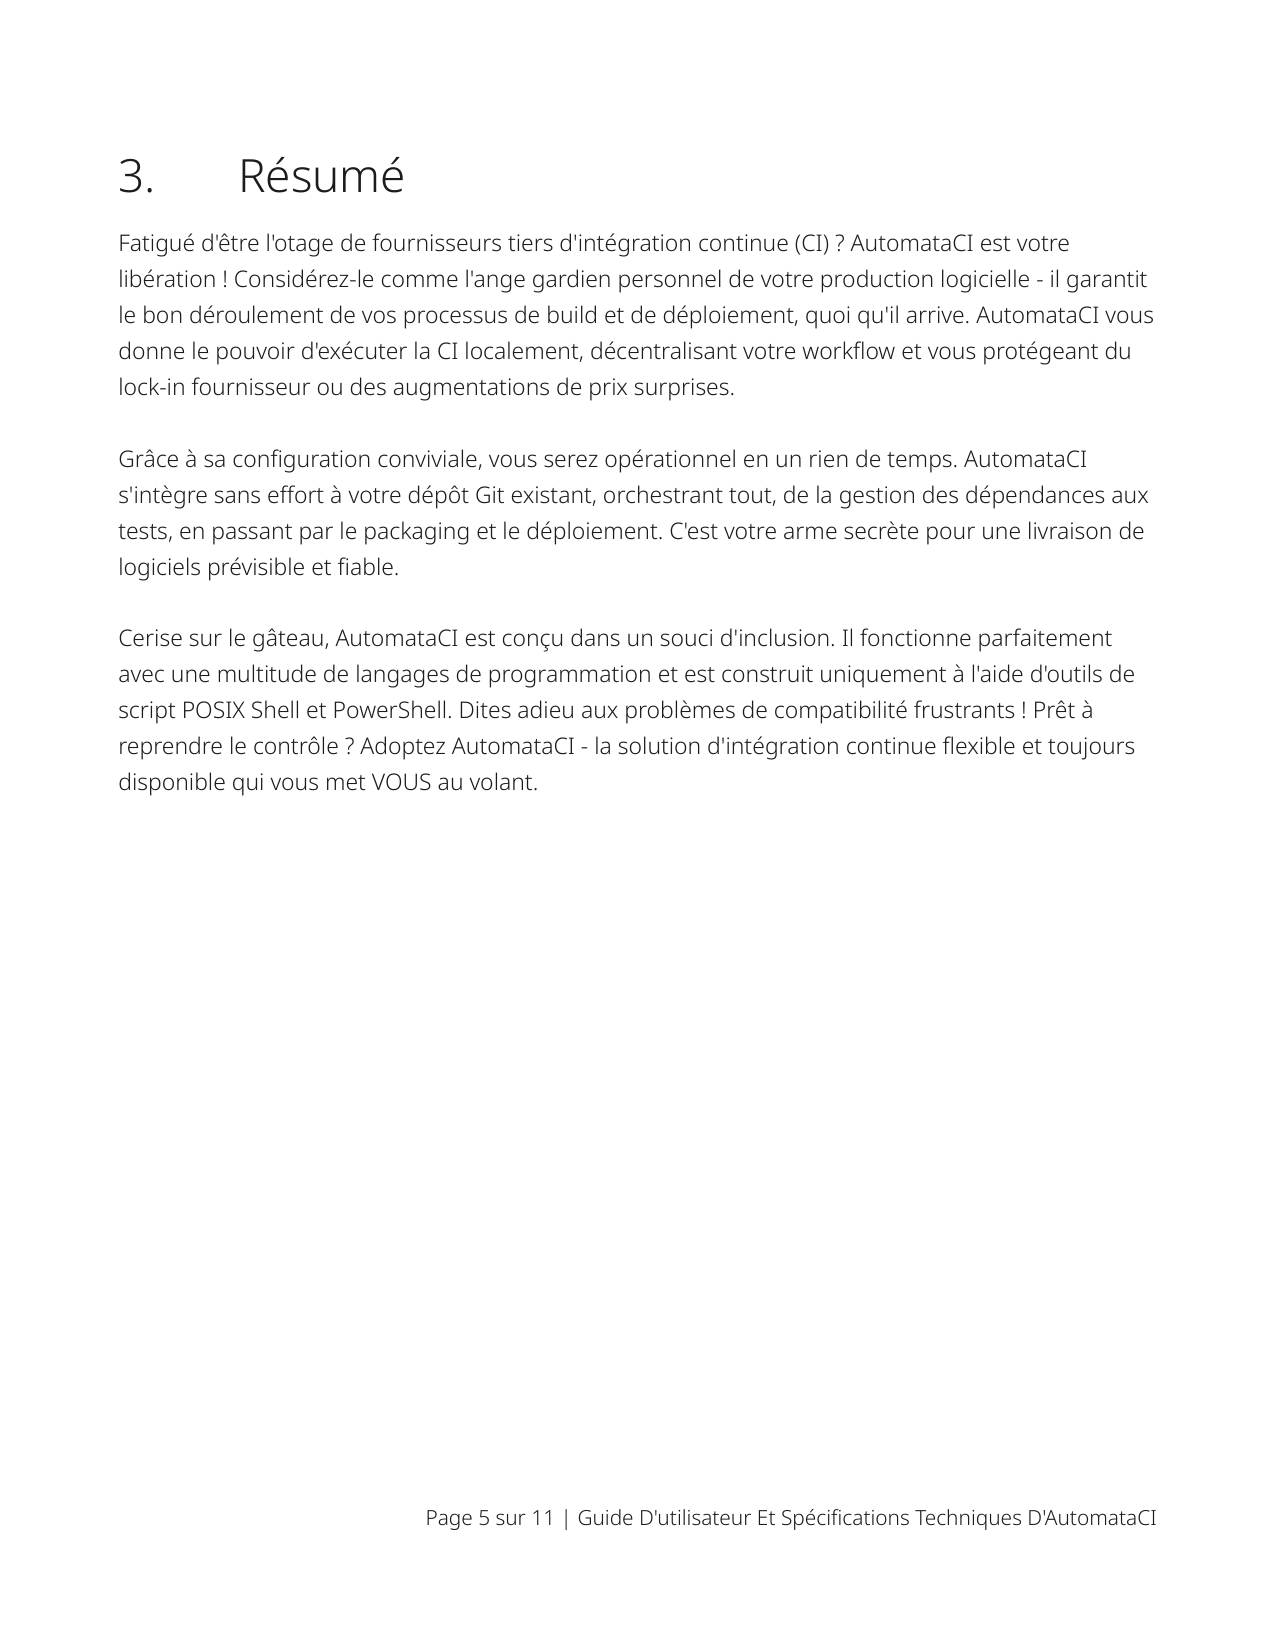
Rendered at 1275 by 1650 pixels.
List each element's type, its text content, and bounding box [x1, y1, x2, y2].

text Grâce à sa configuration conviviale, vous serez opérationnel en un rien de temps. AutomataCI s'intègre sans effort à votre dépôt Git existant, orchestrant tout, de la gestion des dépendances aux tests, en passant par le packaging et le déploiement. C'est votre arme secrète pour une livraison de logiciels prévisible et fiable. [118, 443, 1157, 582]
subtitle Résumé [118, 143, 1157, 206]
text Cerise sur le gâteau, AutomataCI est conçu dans un souci d'inclusion. Il fonctionne parfaitement avec une multitude de langages de programmation et est construit uniquement à l'aide d'outils de script POSIX Shell et PowerShell. Dites adieu aux problèmes de compatibilité frustrants ! Prêt à reprendre le contrôle ? Adoptez AutomataCI - la solution d'intégration continue flexible et toujours disponible qui vous met VOUS au volant. [118, 622, 1157, 797]
text Fatigué d'être l'otage de fournisseurs tiers d'intégration continue (CI) ? AutomataCI est votre libération ! Considérez-le comme l'ange gardien personnel de votre production logicielle - il garantit le bon déroulement de vos processus de build et de déploiement, quoi qu'il arrive. AutomataCI vous donne le pouvoir d'exécuter la CI localement, décentralisant votre workflow et vous protégeant du lock-in fournisseur ou des augmentations de prix surprises. [118, 227, 1157, 402]
